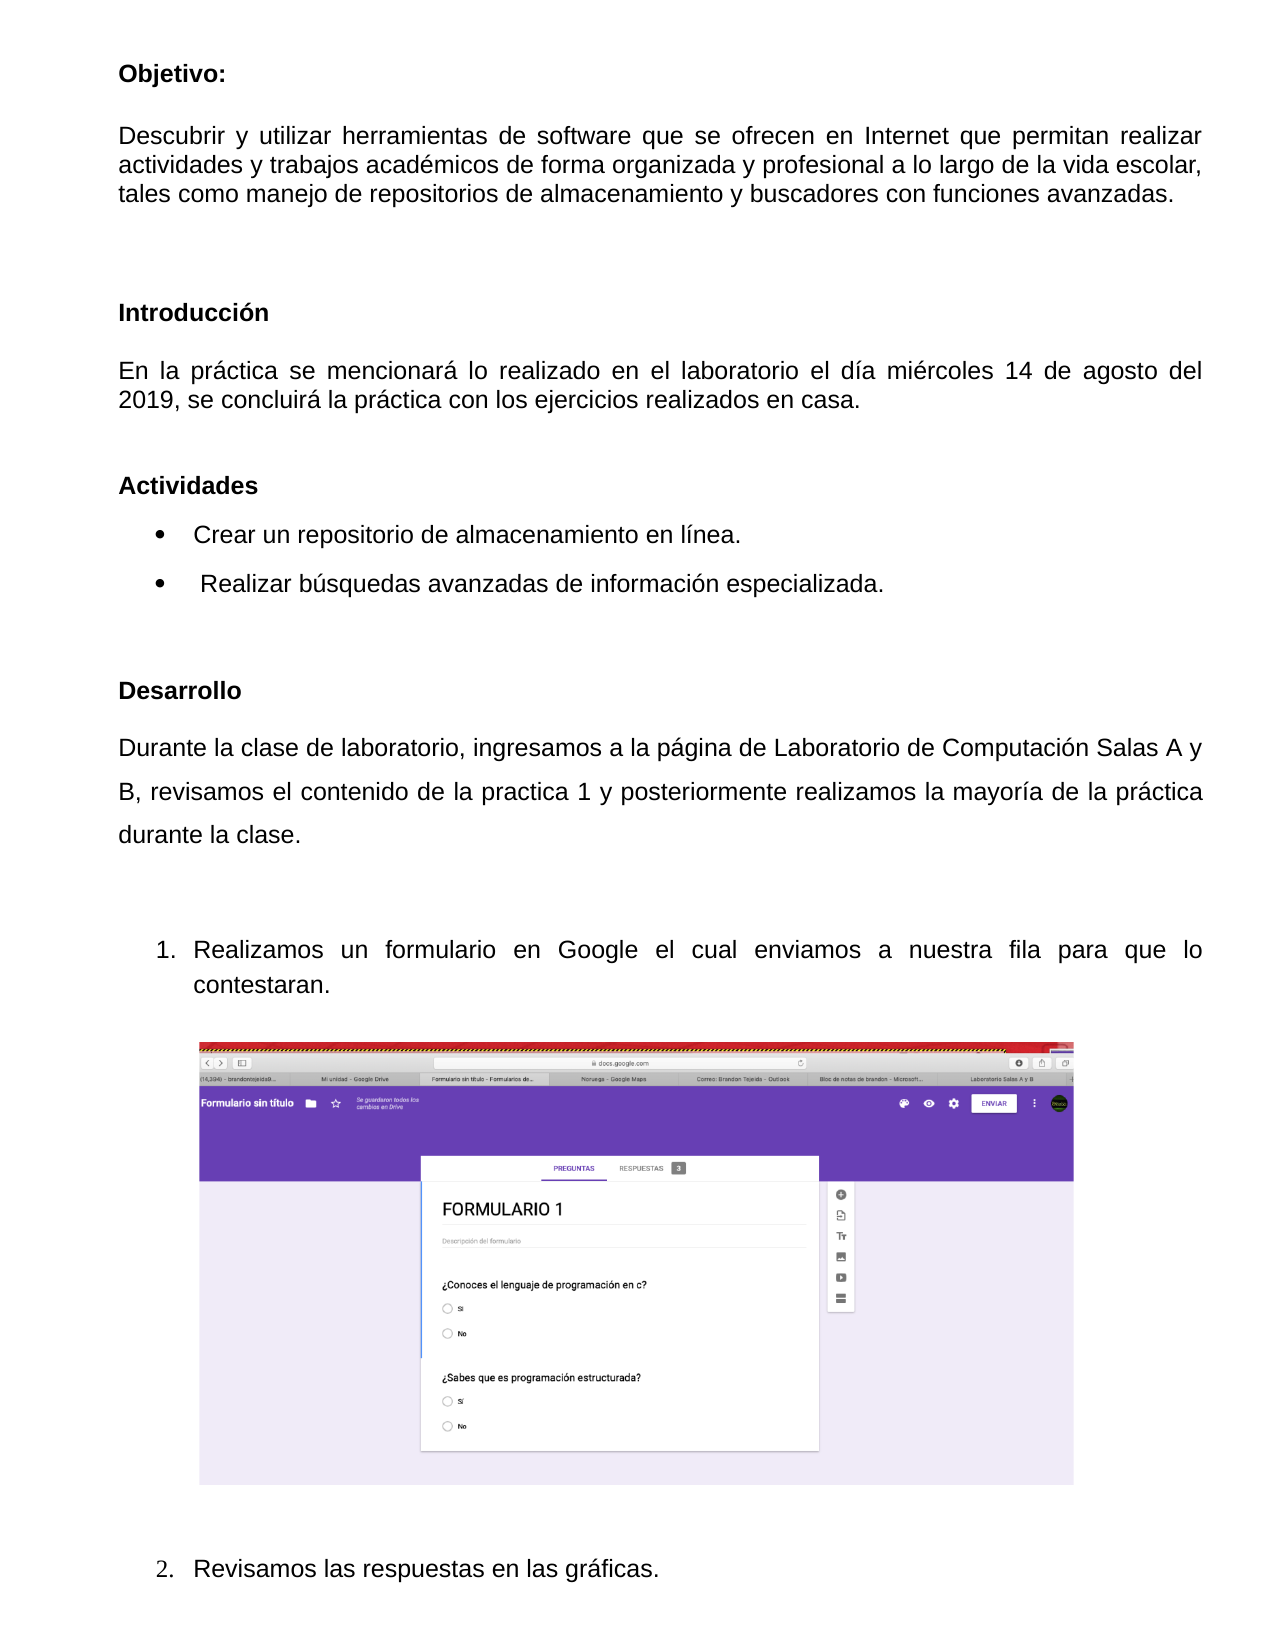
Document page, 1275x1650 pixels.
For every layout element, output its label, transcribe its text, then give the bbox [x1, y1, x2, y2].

list Crear un repositorio de almacenamiento en línea. [156, 520, 1205, 549]
text Desarrollo [118, 676, 1205, 704]
text Actividades [118, 471, 1205, 500]
list Realizamos un formulario en Google el cual enviamos a nuestra fila para que lo contestaran. [156, 935, 1205, 998]
text Descubrir y utilizar herramientas de software que se ofrecen en Internet que permitan realizar actividades y trabajos académicos de forma organizada y profesional a lo largo de la vida escolar, tales como manejo de repositorios de almacenamiento y buscadores con funciones avanzadas. [118, 121, 1205, 208]
text Introducción [118, 298, 1205, 327]
list Revisamos las respuestas en las gráficas. [156, 1554, 1205, 1583]
list Realizar búsquedas avanzadas de información especializada. [156, 569, 1205, 598]
text En la práctica se mencionará lo realizado en el laboratorio el día miércoles 14 de agosto del 2019, se concluirá la práctica con los ejercicios realizados en casa. [118, 356, 1205, 413]
subtitle Durante la clase de laboratorio, ingresamos a la página de Laboratorio de Computación Salas A y B, revisamos el contenido de la practica 1 y posteriormente realizamos la mayoría de la práctica durante la clase. [118, 733, 1205, 848]
text Objetivo: [118, 59, 1205, 88]
